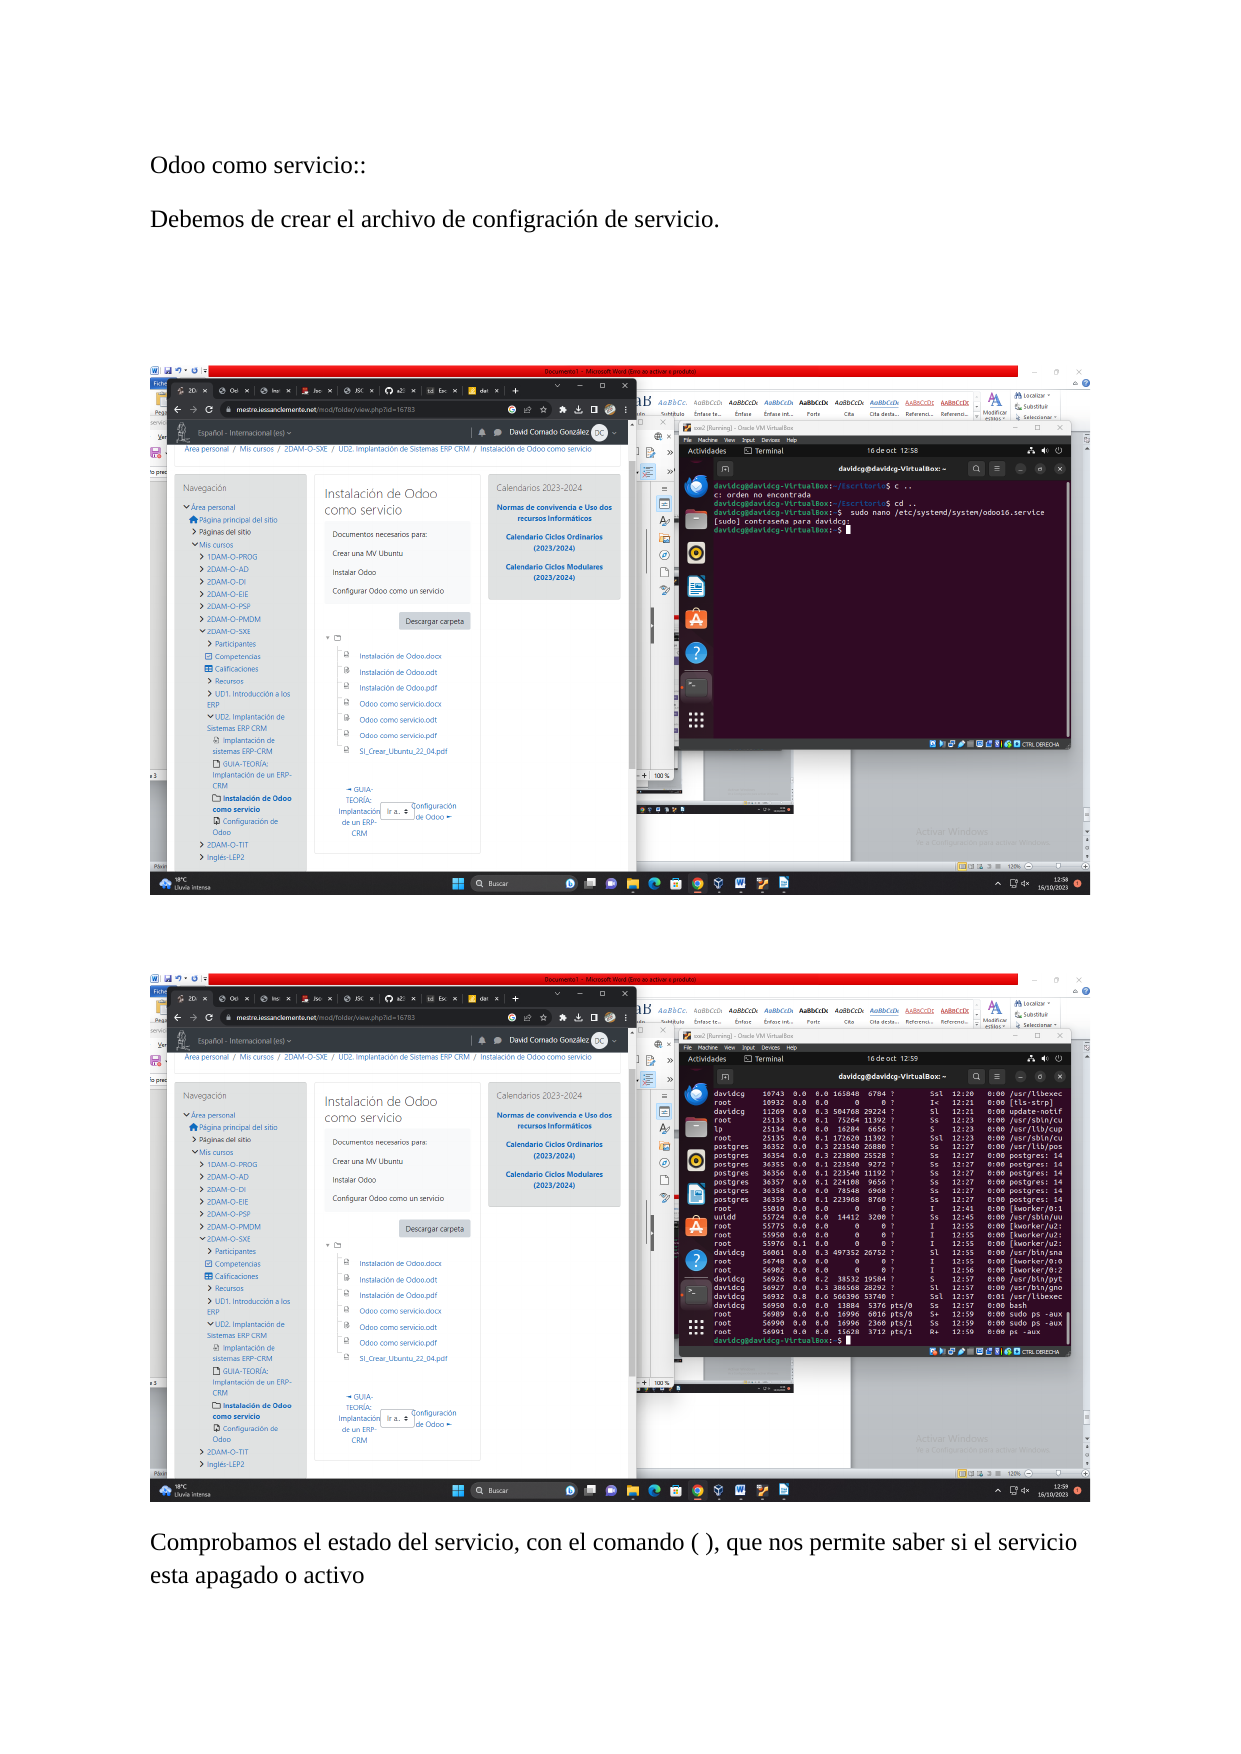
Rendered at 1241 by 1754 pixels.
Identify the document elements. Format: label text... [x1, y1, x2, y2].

picture [150, 365, 1091, 895]
text Comprobamos el estado del servicio, con el comando ( ), que nos permite saber si el servicio esta apagado o activo [150, 1527, 1090, 1589]
text Debemos de crear el archivo de configración de servicio. [150, 204, 1090, 233]
picture [150, 973, 1091, 1502]
text Odoo como servicio:: [150, 150, 1090, 179]
